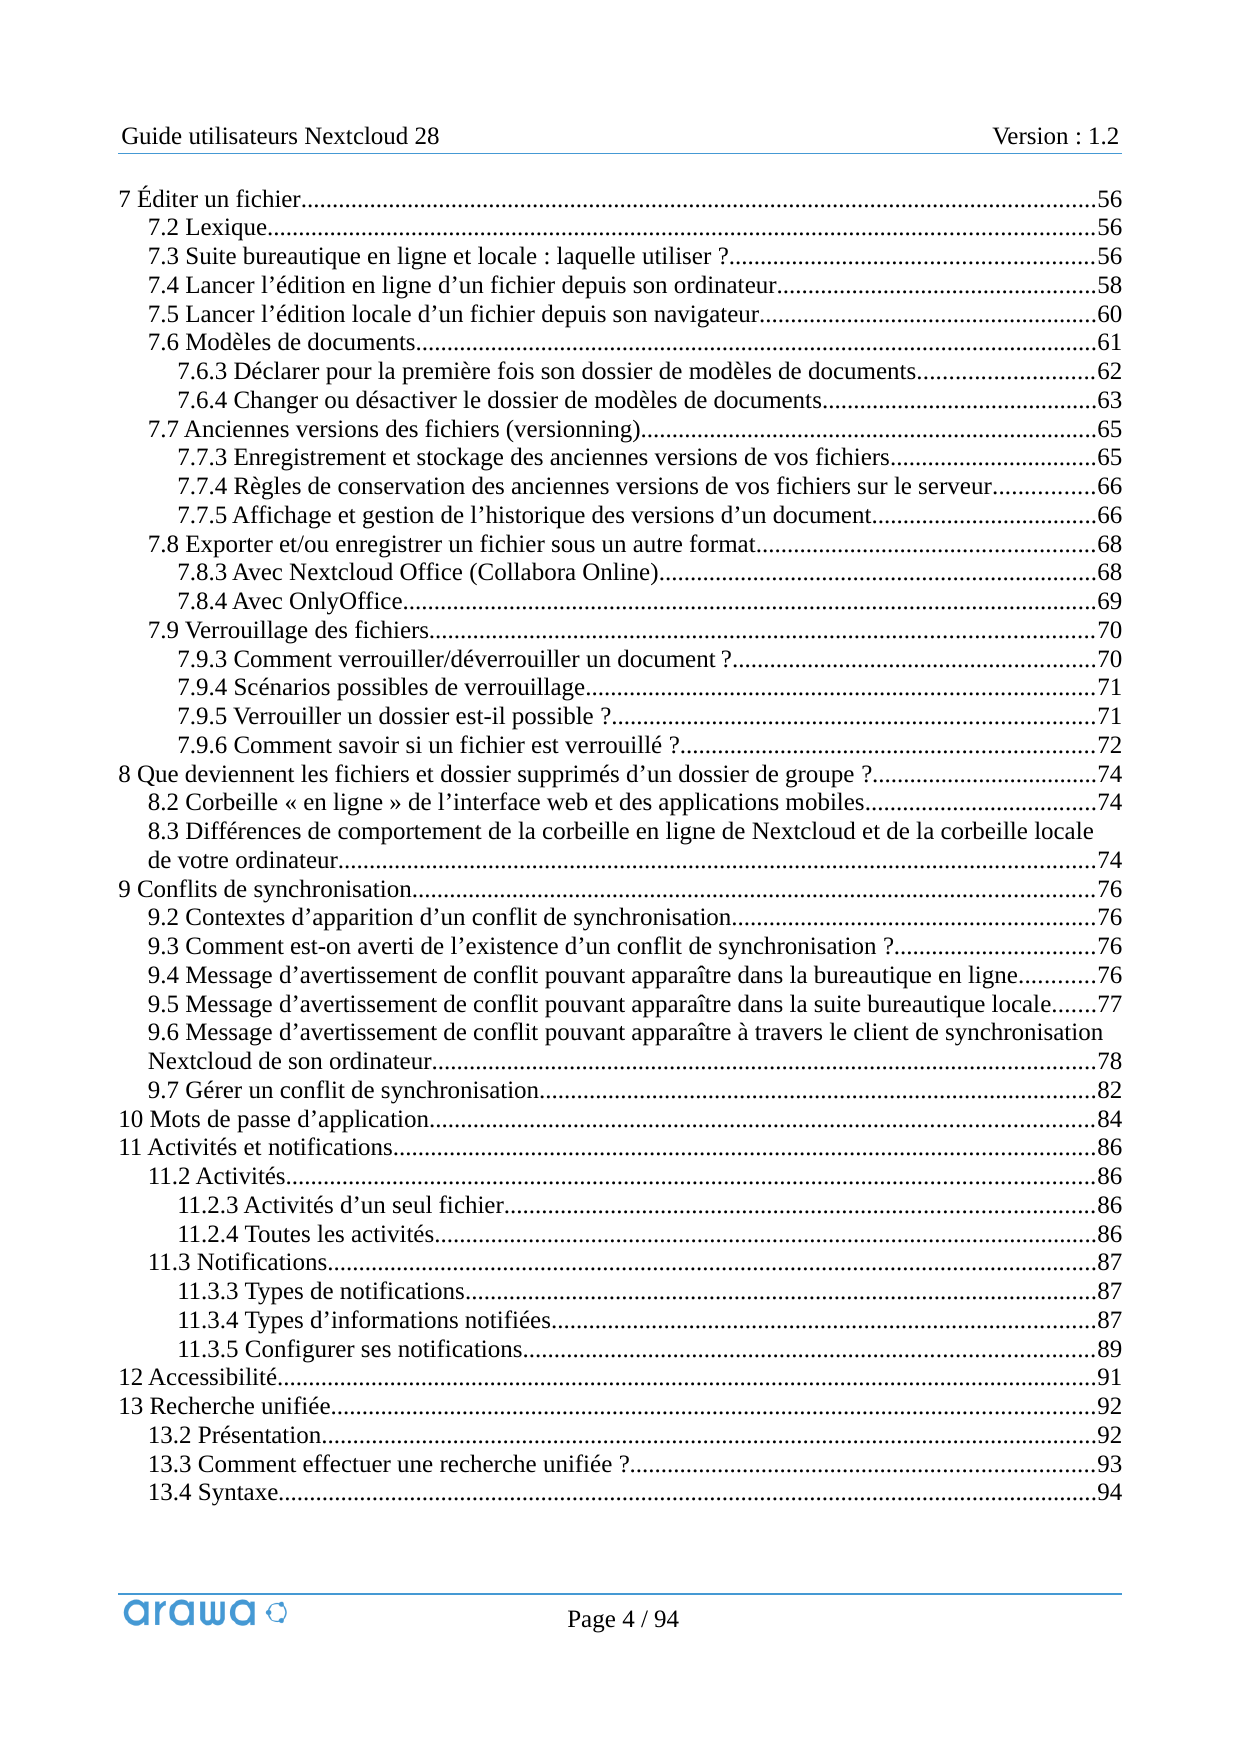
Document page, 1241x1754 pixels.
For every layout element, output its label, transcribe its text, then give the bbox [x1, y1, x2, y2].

text 13 Recherche unifiée 92 [118, 1391, 1122, 1420]
text 11.3.3 Types de notifications 87 [177, 1276, 1122, 1305]
text 7.6.3 Déclarer pour la première fois son dossier de modèles de documents 62 [177, 356, 1122, 385]
text 7.3 Suite bureautique en ligne et locale : laquelle utiliser ? 56 [148, 241, 1122, 270]
text 11 Activités et notifications 86 [118, 1132, 1122, 1161]
text 7.7 Anciennes versions des fichiers (versionning) 65 [148, 414, 1122, 442]
text 7.6 Modèles de documents 61 [148, 327, 1122, 356]
text 11.2.3 Activités d’un seul fichier 86 [177, 1190, 1122, 1219]
text 7.5 Lancer l’édition locale d’un fichier depuis son navigateur 60 [148, 299, 1122, 327]
text 9 Conflits de synchronisation 76 [118, 874, 1122, 902]
text 7.8.4 Avec OnlyOffice 69 [177, 586, 1122, 615]
text 7.9 Verrouillage des fichiers 70 [148, 615, 1122, 644]
text 7.4 Lancer l’édition en ligne d’un fichier depuis son ordinateur 58 [148, 270, 1122, 299]
picture [121, 1597, 290, 1628]
text 7.8.3 Avec Nextcloud Office (Collabora Online) 68 [177, 557, 1122, 586]
text 9.7 Gérer un conflit de synchronisation 82 [148, 1075, 1122, 1104]
text 11.3.4 Types d’informations notifiées 87 [177, 1305, 1122, 1334]
text 11.2.4 Toutes les activités 86 [177, 1219, 1122, 1247]
text 8.3 Différences de comportement de la corbeille en ligne de Nextcloud et de la corbeille locale de votre ordinateur 74 [148, 816, 1122, 874]
text 7 Éditer un fichier 56 [118, 184, 1122, 212]
text 9.2 Contextes d’apparition d’un conflit de synchronisation 76 [148, 902, 1122, 931]
text 7.7.5 Affichage et gestion de l’historique des versions d’un document 66 [177, 500, 1122, 529]
text 7.7.4 Règles de conservation des anciennes versions de vos fichiers sur le serveur 66 [177, 471, 1122, 500]
text 13.3 Comment effectuer une recherche unifiée ? 93 [148, 1449, 1122, 1477]
text 9.4 Message d’avertissement de conflit pouvant apparaître dans la bureautique en ligne 76 [148, 960, 1122, 989]
text 7.7.3 Enregistrement et stockage des anciennes versions de vos fichiers 65 [177, 442, 1122, 471]
text 11.3 Notifications 87 [148, 1247, 1122, 1276]
text 9.3 Comment est-on averti de l’existence d’un conflit de synchronisation ? 76 [148, 931, 1122, 960]
text 7.6.4 Changer ou désactiver le dossier de modèles de documents 63 [177, 385, 1122, 414]
text 9.5 Message d’avertissement de conflit pouvant apparaître dans la suite bureautique locale 77 [148, 989, 1122, 1017]
text 7.9.5 Verrouiller un dossier est-il possible ? 71 [177, 701, 1122, 730]
text 8.2 Corbeille « en ligne » de l’interface web et des applications mobiles 74 [148, 787, 1122, 816]
text 9.6 Message d’avertissement de conflit pouvant apparaître à travers le client de synchronisation Nextcloud de son ordinateur 78 [148, 1017, 1122, 1075]
text 13.2 Présentation 92 [148, 1420, 1122, 1449]
text 7.2 Lexique 56 [148, 212, 1122, 241]
text 7.9.3 Comment verrouiller/déverrouiller un document ? 70 [177, 644, 1122, 672]
text 8 Que deviennent les fichiers et dossier supprimés d’un dossier de groupe ? 74 [118, 759, 1122, 787]
text 7.9.6 Comment savoir si un fichier est verrouillé ? 72 [177, 730, 1122, 759]
text 11.2 Activités 86 [148, 1161, 1122, 1190]
text 10 Mots de passe d’application 84 [118, 1104, 1122, 1132]
text 11.3.5 Configurer ses notifications 89 [177, 1334, 1122, 1362]
text 7.9.4 Scénarios possibles de verrouillage 71 [177, 672, 1122, 701]
text 12 Accessibilité 91 [118, 1362, 1122, 1391]
text 7.8 Exporter et/ou enregistrer un fichier sous un autre format 68 [148, 529, 1122, 557]
text 13.4 Syntaxe 94 [148, 1477, 1122, 1506]
